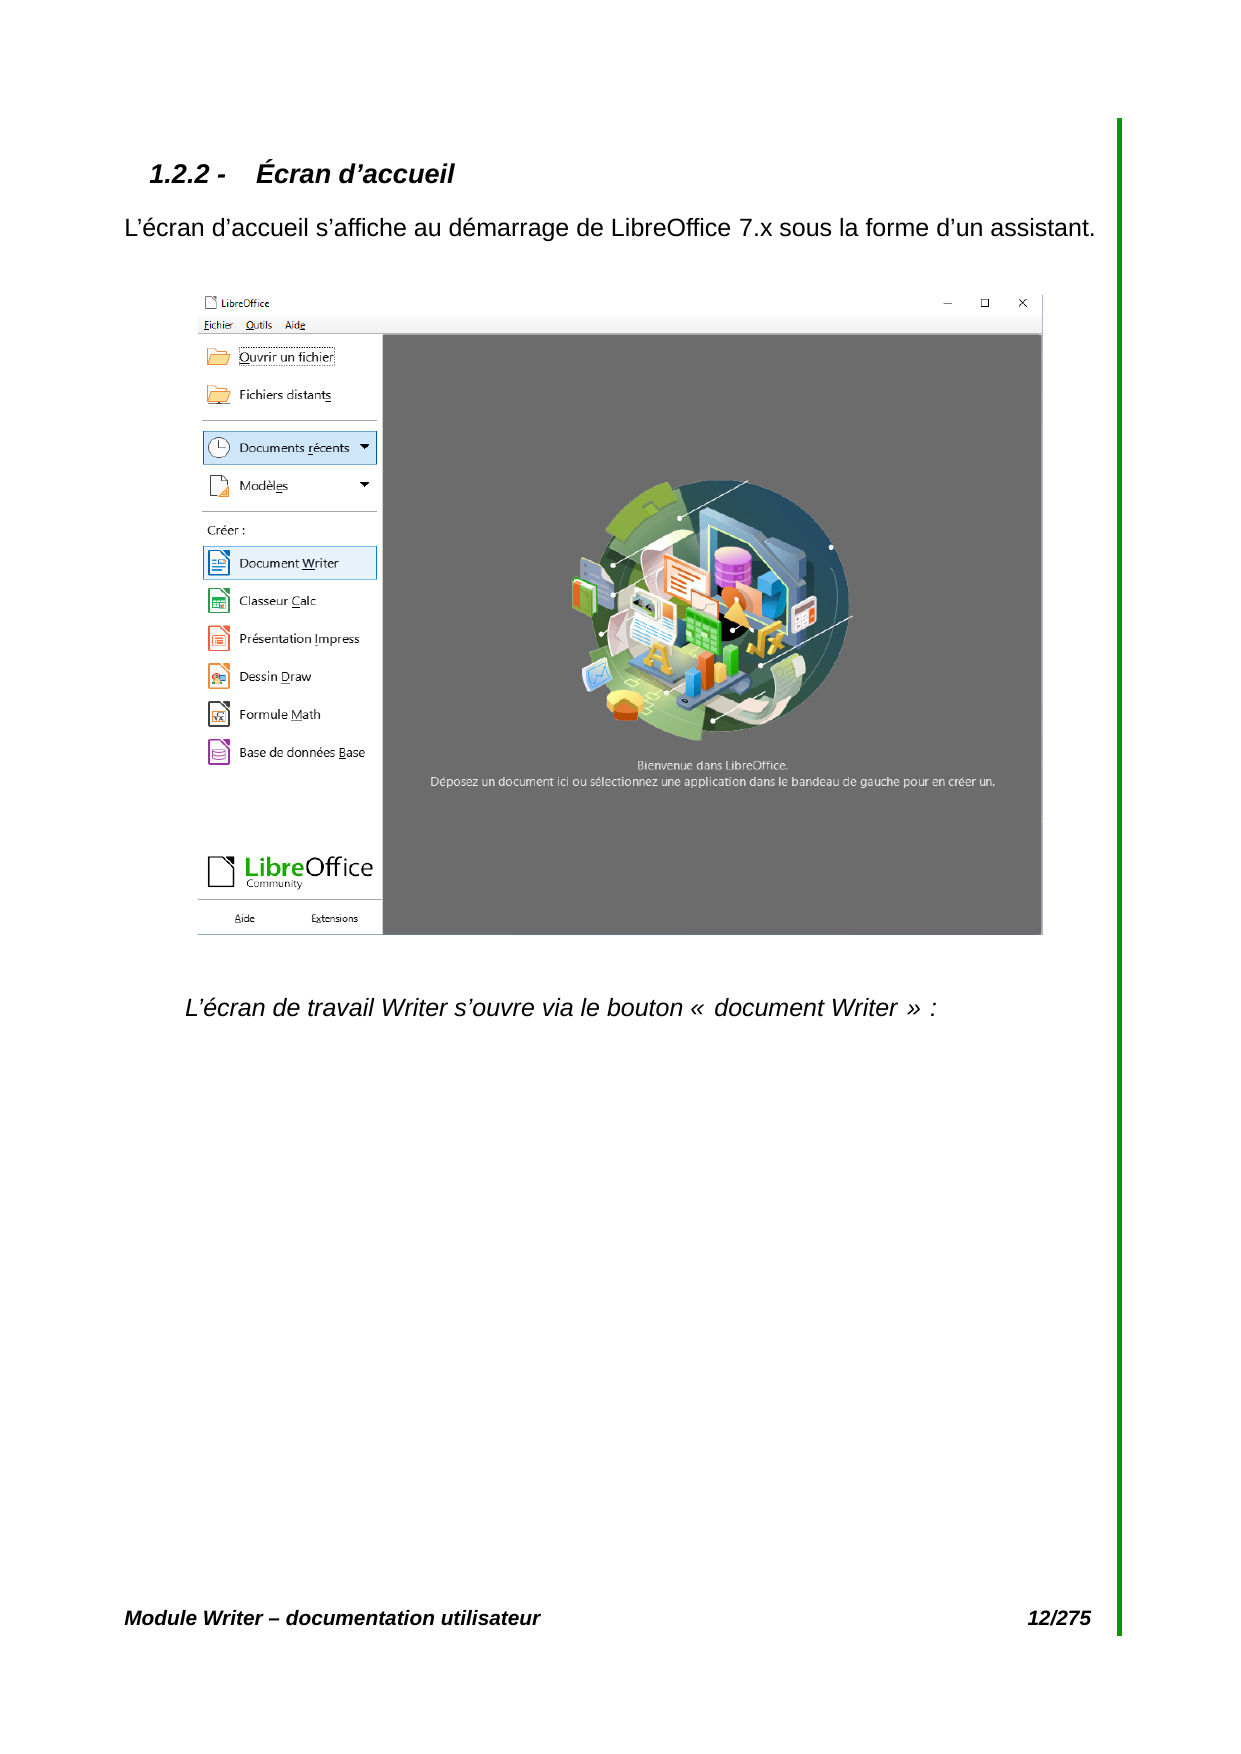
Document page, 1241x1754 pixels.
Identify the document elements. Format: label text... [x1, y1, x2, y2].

text L’écran de travail Writer s’ouvre via le bouton « document Writer » : [185, 282, 1111, 1022]
picture [197, 295, 1043, 935]
text L’écran d’accueil s’affiche au démarrage de LibreOffice 7.x sous la forme d’un assistant. [124, 214, 1111, 242]
subtitle Écran d’accueil [149, 159, 1111, 190]
